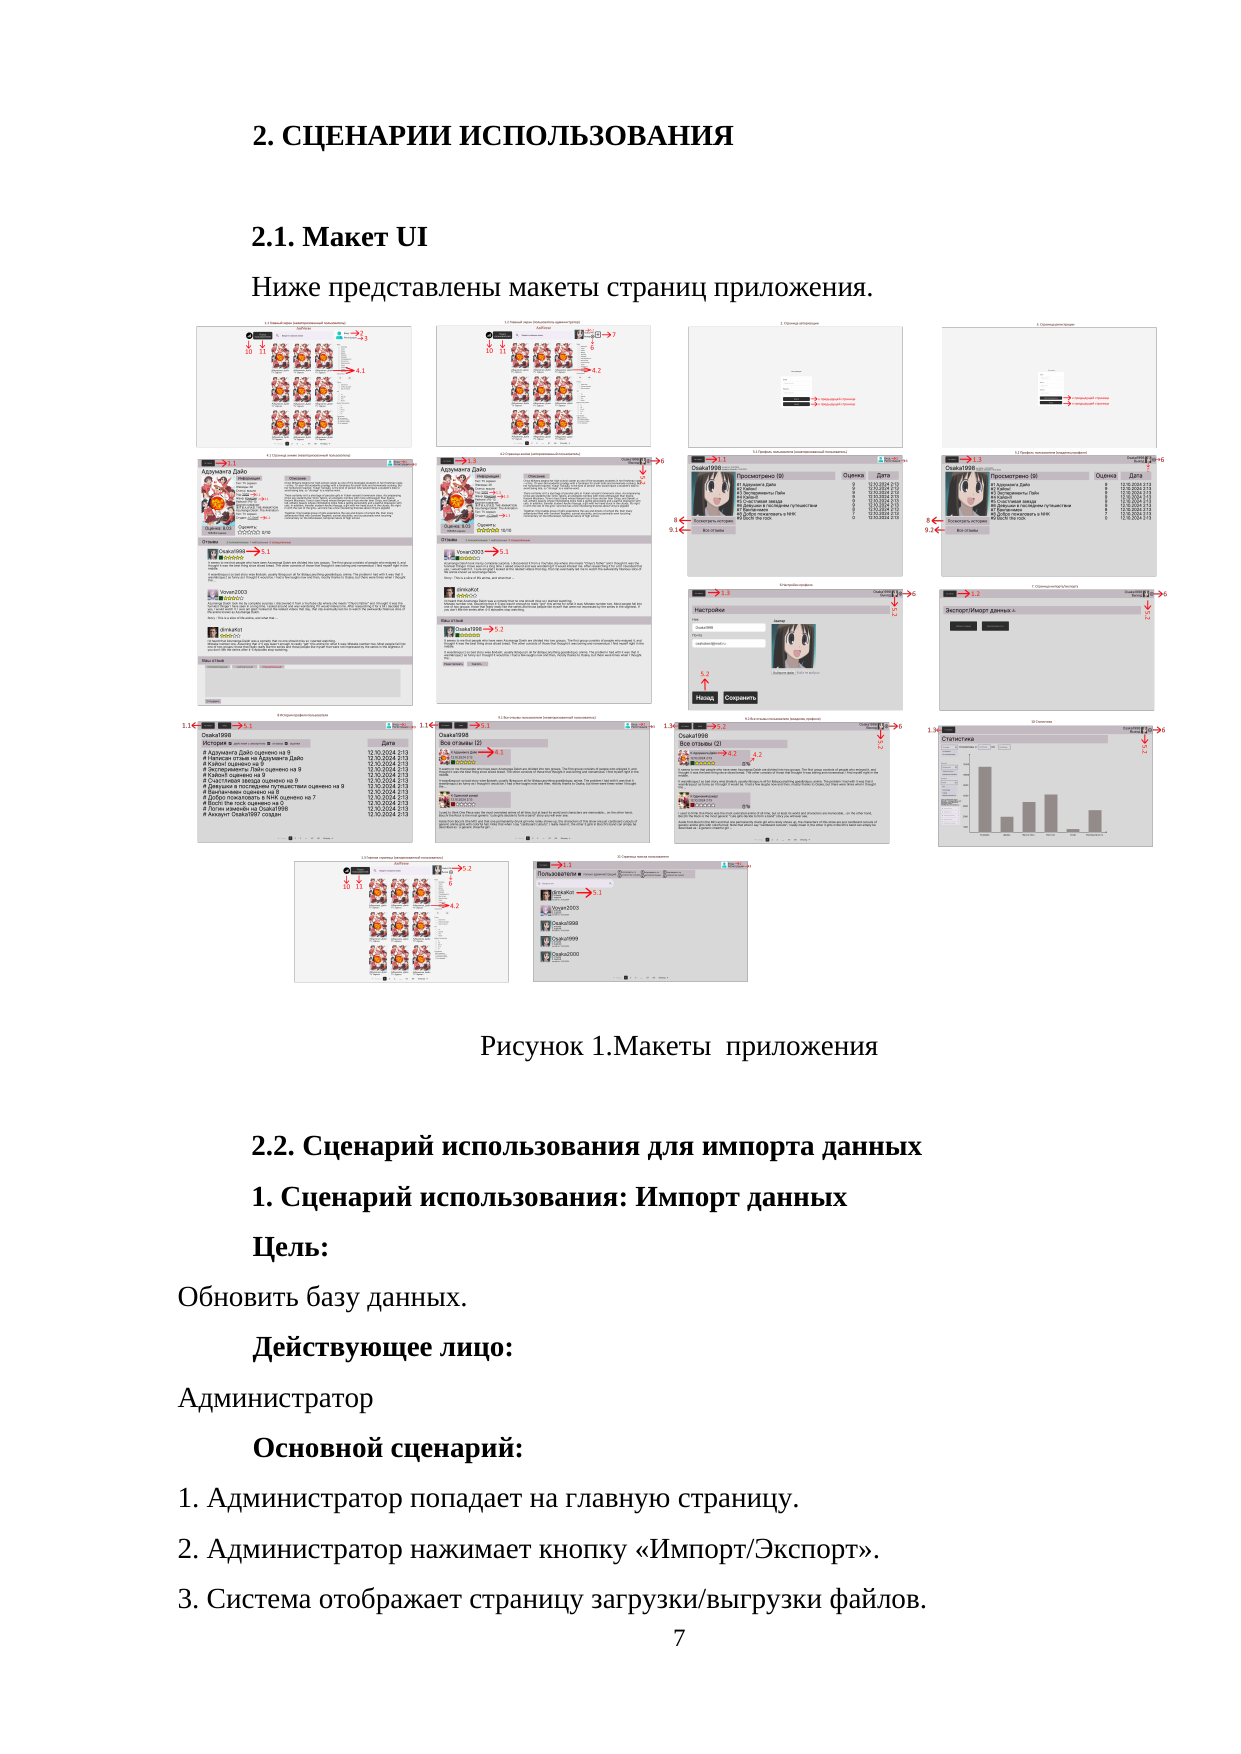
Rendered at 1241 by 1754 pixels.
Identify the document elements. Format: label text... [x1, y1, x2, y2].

text Рисунок 1.Макеты приложения [177, 319, 1181, 1061]
text Основной сценарий: [177, 1430, 1181, 1464]
text 2.2. Сценарий использования для импорта данных [177, 1128, 1181, 1162]
text 1. Сценарий использования: Импорт данных [177, 1179, 1181, 1212]
text 2. Администратор нажимает кнопку «Импорт/Экспорт». [177, 1531, 1181, 1564]
text Администратор [177, 1380, 1181, 1413]
text 2. СЦЕНАРИИ ИСПОЛЬЗОВАНИЯ [177, 118, 1181, 152]
text Ниже представлены макеты страниц приложения. [177, 269, 1181, 303]
text 2.1. Макет UI [177, 219, 1181, 252]
text 3. Система отображает страницу загрузки/выгрузки файлов. [177, 1581, 1181, 1615]
text 1. Администратор попадает на главную страницу. [177, 1481, 1181, 1514]
text Цель: [177, 1229, 1181, 1262]
text Действующее лицо: [177, 1329, 1181, 1363]
text Обновить базу данных. [177, 1279, 1181, 1313]
